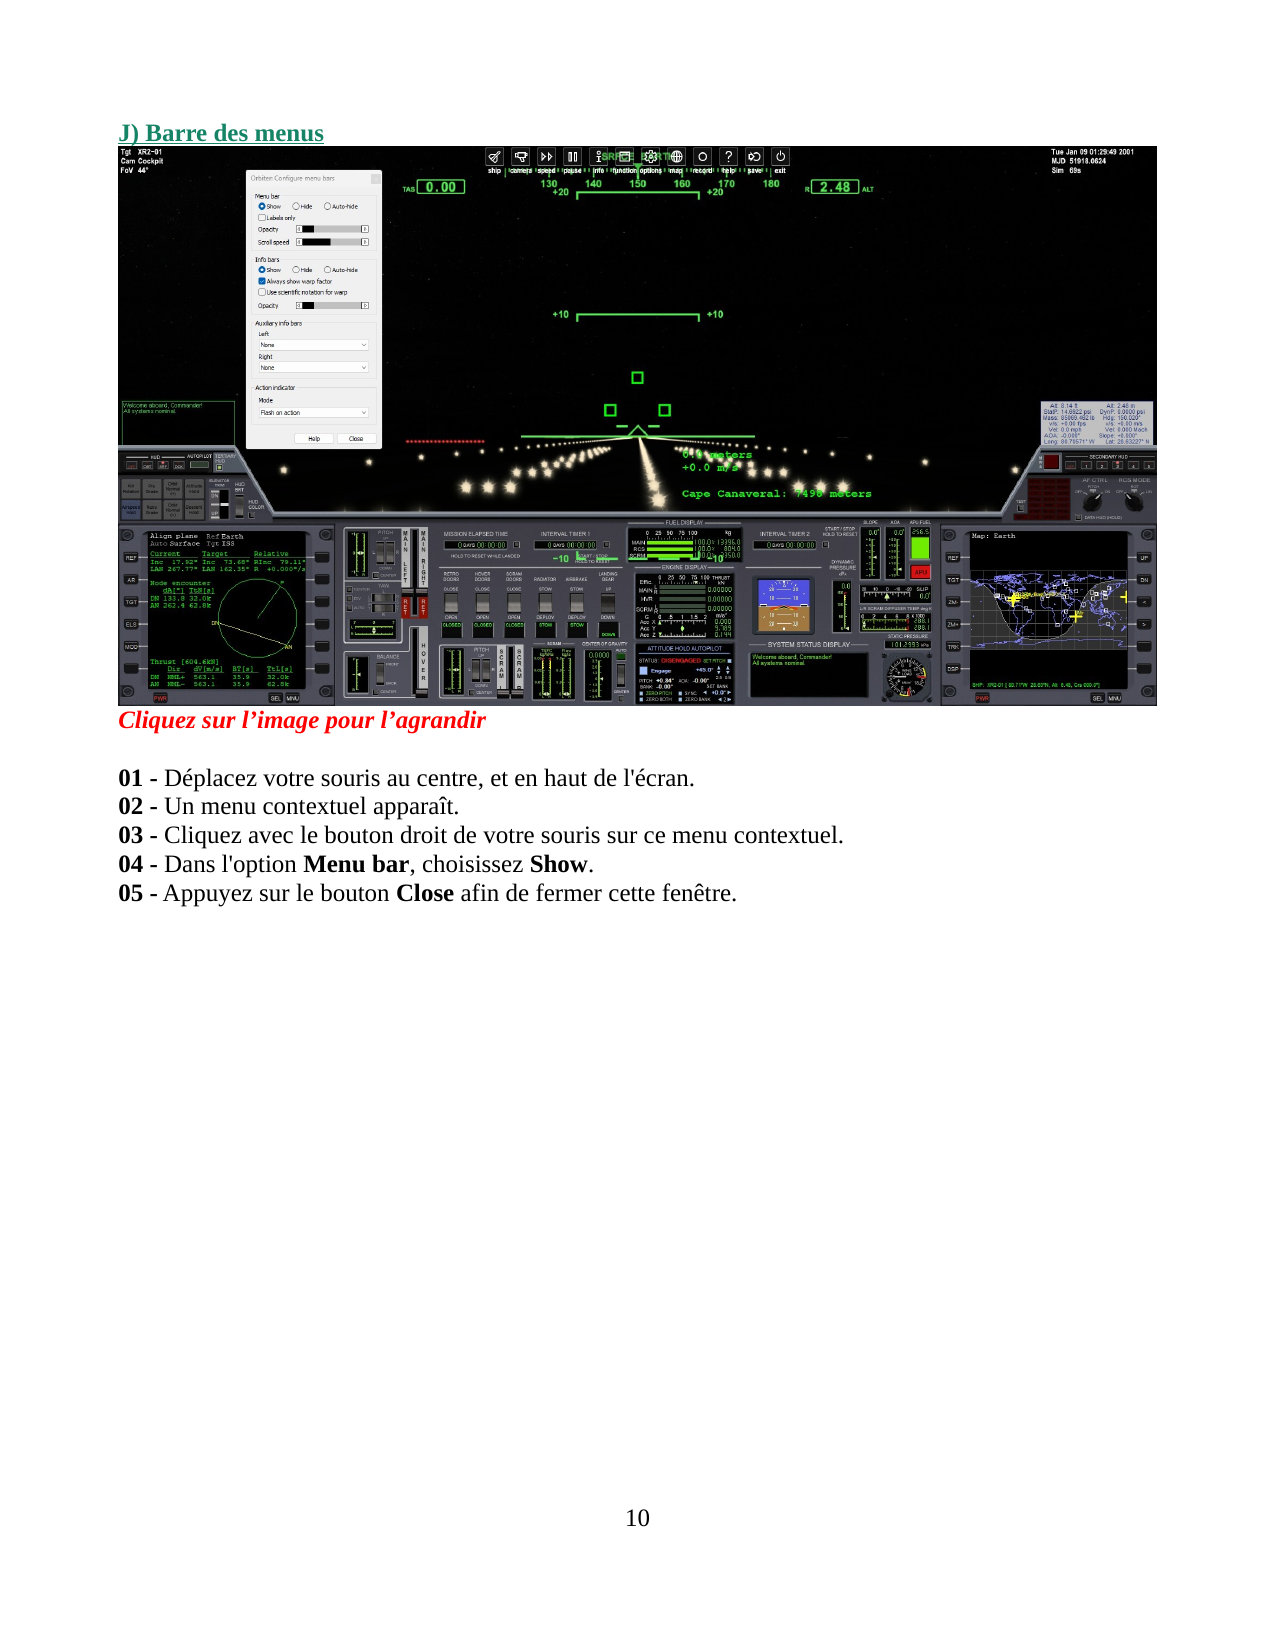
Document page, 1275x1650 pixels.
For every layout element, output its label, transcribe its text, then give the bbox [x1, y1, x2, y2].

picture [118, 146, 1157, 706]
text J) Barre des menus [118, 118, 1157, 146]
text 05 - Appuyez sur le bouton Close afin de fermer cette fenêtre. [118, 878, 1157, 906]
text 01 - Déplacez votre souris au centre, et en haut de l'écran. [118, 763, 1157, 791]
text Cliquez sur l’image pour l’agrandir [118, 706, 1157, 734]
text 03 - Cliquez avec le bouton droit de votre souris sur ce menu contextuel. [118, 820, 1157, 849]
text 02 - Un menu contextuel apparaît. [118, 791, 1157, 820]
text 04 - Dans l'option Menu bar, choisissez Show. [118, 849, 1157, 878]
